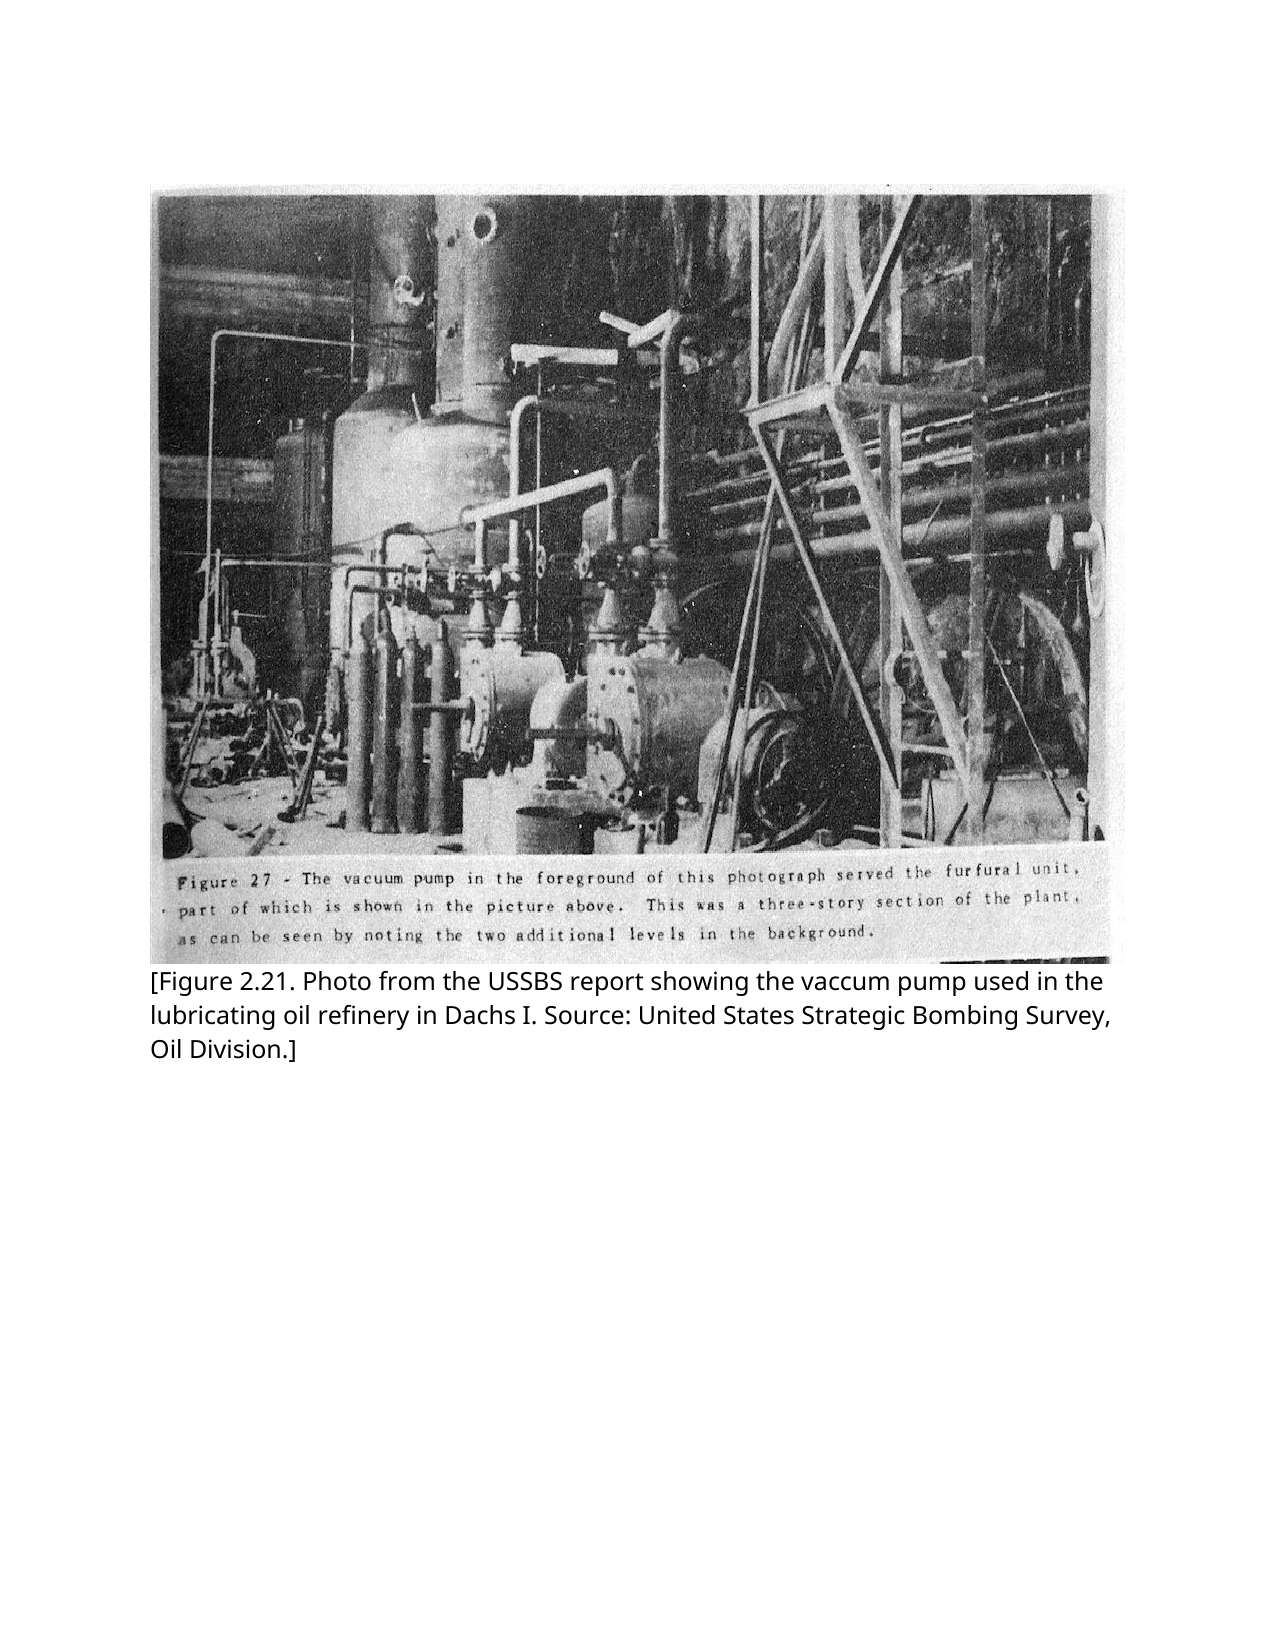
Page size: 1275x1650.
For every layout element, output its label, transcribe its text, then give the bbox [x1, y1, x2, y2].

picture [150, 184, 1125, 964]
text [Figure 2.21. Photo from the USSBS report showing the vaccum pump used in the lubricating oil refinery in Dachs I. Source: United States Strategic Bombing Survey, Oil Division.] [150, 964, 1125, 1065]
